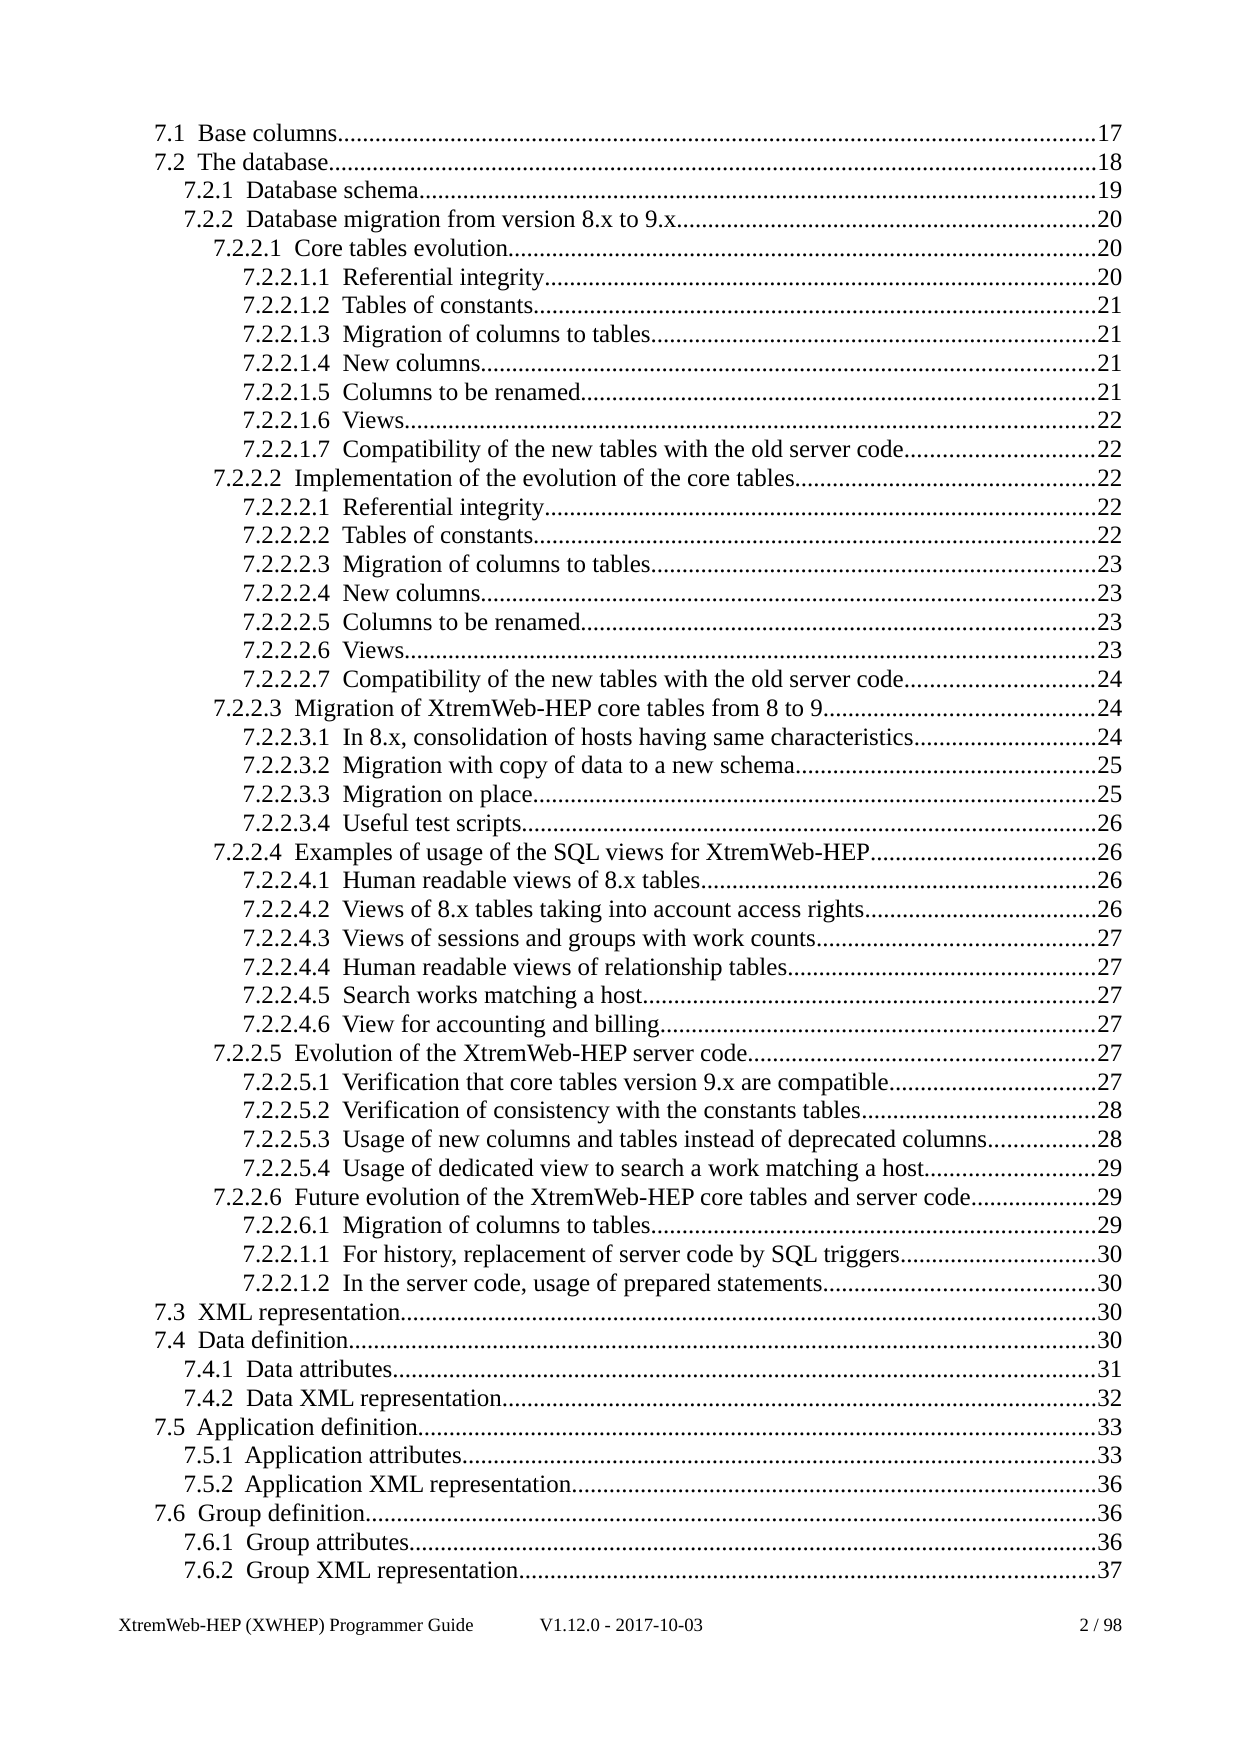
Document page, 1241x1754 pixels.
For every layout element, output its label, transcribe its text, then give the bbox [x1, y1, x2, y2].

text 7.2.2.1 Core tables evolution 20 [207, 233, 1122, 262]
text 7.2.2.6.1 Migration of columns to tables 29 [236, 1211, 1122, 1239]
text 7.2.2.2.5 Columns to be renamed 23 [236, 607, 1122, 636]
text 7.2.2.3.1 In 8.x, consolidation of hosts having same characteristics 24 [236, 722, 1122, 751]
text 7.6.2 Group XML representation 37 [177, 1556, 1122, 1584]
text 7.2.1 Database schema 19 [177, 176, 1122, 204]
text 7.2.2.2 Implementation of the evolution of the core tables 22 [207, 463, 1122, 492]
text 7.4.2 Data XML representation 32 [177, 1383, 1122, 1412]
text 7.4.1 Data attributes 31 [177, 1354, 1122, 1383]
text 7.2.2.4.3 Views of sessions and groups with work counts 27 [236, 923, 1122, 952]
text 7.2.2 Database migration from version 8.x to 9.x 20 [177, 204, 1122, 233]
text 7.2.2.2.2 Tables of constants 22 [236, 521, 1122, 549]
text 7.2.2.4.1 Human readable views of 8.x tables 26 [236, 866, 1122, 894]
text 7.2.2.2.1 Referential integrity 22 [236, 492, 1122, 521]
text 7.2.2.5.3 Usage of new columns and tables instead of deprecated columns 28 [236, 1124, 1122, 1153]
text 7.1 Base columns 17 [148, 118, 1122, 147]
text 7.2.2.1.1 Referential integrity 20 [236, 262, 1122, 291]
text 7.2.2.1.7 Compatibility of the new tables with the old server code 22 [236, 434, 1122, 463]
text 7.2.2.1.2 In the server code, usage of prepared statements 30 [236, 1268, 1122, 1297]
text 7.2.2.5 Evolution of the XtremWeb-HEP server code 27 [207, 1038, 1122, 1067]
text 7.2.2.3.2 Migration with copy of data to a new schema 25 [236, 751, 1122, 779]
text 7.2.2.1.3 Migration of columns to tables 21 [236, 319, 1122, 348]
text 7.2.2.2.7 Compatibility of the new tables with the old server code 24 [236, 664, 1122, 693]
text 7.2.2.1.6 Views 22 [236, 406, 1122, 434]
text 7.2.2.4.2 Views of 8.x tables taking into account access rights 26 [236, 894, 1122, 923]
text 7.2.2.1.1 For history, replacement of server code by SQL triggers 30 [236, 1239, 1122, 1268]
text 7.6 Group definition 36 [148, 1498, 1122, 1527]
text 7.2 The database 18 [148, 147, 1122, 176]
text 7.2.2.5.1 Verification that core tables version 9.x are compatible 27 [236, 1067, 1122, 1096]
text 7.2.2.4.5 Search works matching a host 27 [236, 981, 1122, 1009]
text 7.2.2.1.4 New columns 21 [236, 348, 1122, 377]
text 7.2.2.2.4 New columns 23 [236, 578, 1122, 607]
text 7.2.2.6 Future evolution of the XtremWeb-HEP core tables and server code 29 [207, 1182, 1122, 1211]
text 7.2.2.5.2 Verification of consistency with the constants tables 28 [236, 1096, 1122, 1124]
text 7.3 XML representation 30 [148, 1297, 1122, 1326]
text 7.2.2.1.5 Columns to be renamed 21 [236, 377, 1122, 406]
text 7.5.1 Application attributes 33 [177, 1441, 1122, 1469]
text 7.2.2.1.2 Tables of constants 21 [236, 291, 1122, 319]
text 7.2.2.3.4 Useful test scripts 26 [236, 808, 1122, 837]
text 7.6.1 Group attributes 36 [177, 1527, 1122, 1556]
text 7.2.2.2.6 Views 23 [236, 636, 1122, 664]
text 7.2.2.4.6 View for accounting and billing 27 [236, 1009, 1122, 1038]
text 7.2.2.5.4 Usage of dedicated view to search a work matching a host 29 [236, 1153, 1122, 1182]
text 7.2.2.4 Examples of usage of the SQL views for XtremWeb-HEP 26 [207, 837, 1122, 866]
text 7.2.2.3 Migration of XtremWeb-HEP core tables from 8 to 9 24 [207, 693, 1122, 722]
text 7.2.2.2.3 Migration of columns to tables 23 [236, 549, 1122, 578]
text 7.2.2.4.4 Human readable views of relationship tables 27 [236, 952, 1122, 981]
text 7.2.2.3.3 Migration on place 25 [236, 779, 1122, 808]
text 7.4 Data definition 30 [148, 1326, 1122, 1354]
text 7.5 Application definition 33 [148, 1412, 1122, 1441]
text 7.5.2 Application XML representation 36 [177, 1469, 1122, 1498]
